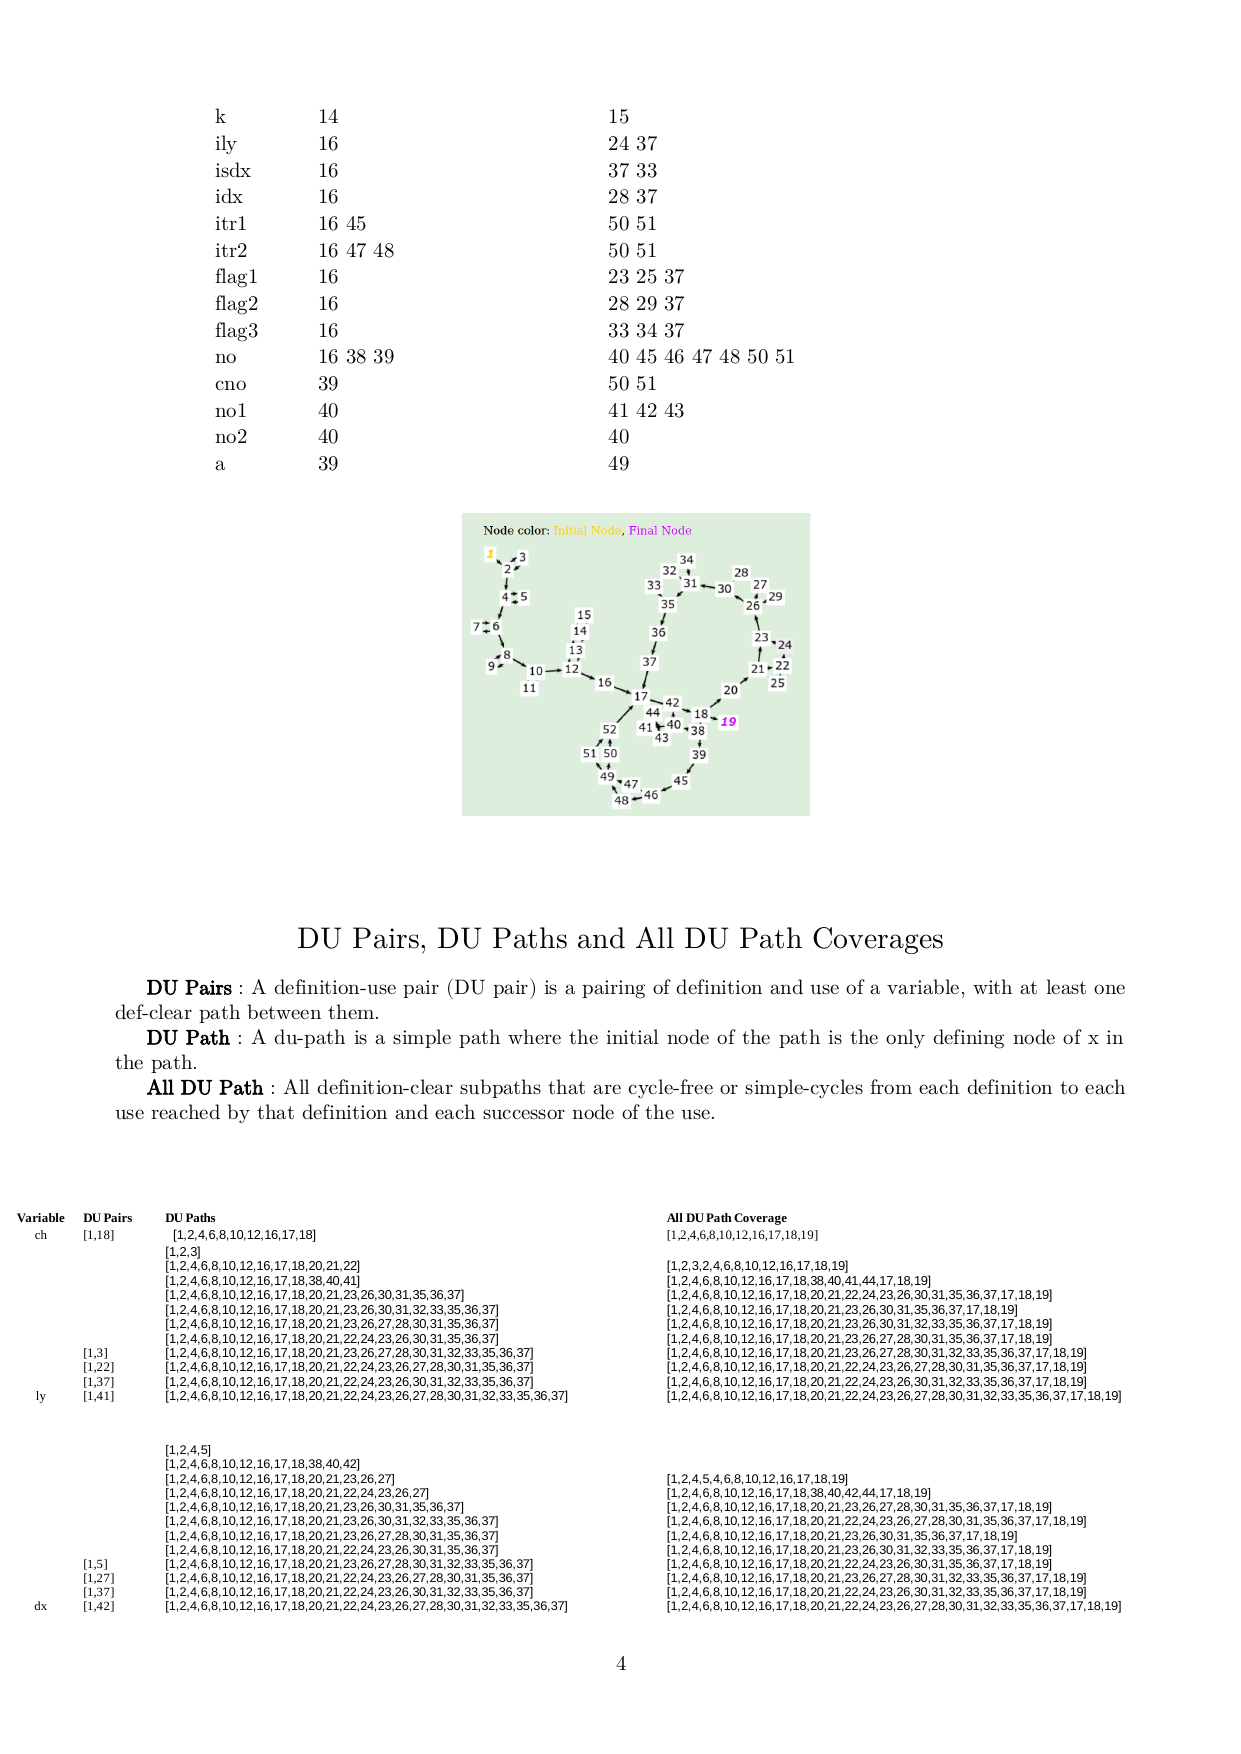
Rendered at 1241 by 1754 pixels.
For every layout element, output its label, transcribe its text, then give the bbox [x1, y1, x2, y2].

table_cell 49 [606, 448, 943, 475]
table_cell a [212, 448, 315, 475]
table_cell k [212, 101, 315, 128]
table_cell ily [212, 128, 315, 155]
text DU Pairs : A definition-use pair (DU pair) is a pairing of definition and use of a variable, with at least one def-clear path between them. [115, 973, 1127, 1023]
table_cell 40 45 46 47 48 50 51 [606, 341, 943, 368]
table_cell 50 51 [606, 368, 943, 395]
table_cell 23 25 37 [606, 261, 943, 288]
table_cell no [212, 341, 315, 368]
table_cell 28 29 37 [606, 288, 943, 315]
table_cell 16 45 [315, 208, 606, 235]
table_cell 40 [315, 421, 606, 448]
table_cell 15 [606, 101, 943, 128]
text DU Path : A du-path is a simple path where the initial node of the path is the only defining node of x in the path. [115, 1023, 1127, 1073]
table_cell idx [212, 181, 315, 208]
table_cell 41 42 43 [606, 395, 943, 421]
table_cell itr2 [212, 235, 315, 261]
table_cell 37 33 [606, 155, 943, 181]
table_cell 33 34 37 [606, 315, 943, 341]
table_cell 50 51 [606, 235, 943, 261]
table_cell flag2 [212, 288, 315, 315]
table_cell itr1 [212, 208, 315, 235]
table_cell flag1 [212, 261, 315, 288]
table_cell 16 [315, 315, 606, 341]
table_cell 16 38 39 [315, 341, 606, 368]
table_cell cno [212, 368, 315, 395]
table_cell 28 37 [606, 181, 943, 208]
table_cell 40 [315, 395, 606, 421]
table_cell 16 [315, 261, 606, 288]
subtitle DU Pairs, DU Paths and All DU Path Coverages [115, 919, 1127, 954]
table_cell 39 [315, 448, 606, 475]
table_cell 14 [315, 101, 606, 128]
table_cell 16 [315, 155, 606, 181]
table_cell 16 [315, 128, 606, 155]
table_cell 16 [315, 288, 606, 315]
table_cell 40 [606, 421, 943, 448]
table_cell 24 37 [606, 128, 943, 155]
text All DU Path : All definition-clear subpaths that are cycle-free or simple-cycles from each definition to each use reached by that definition and each successor node of the use. [115, 1073, 1127, 1123]
table_cell isdx [212, 155, 315, 181]
table_cell 50 51 [606, 208, 943, 235]
table_cell 16 47 48 [315, 235, 606, 261]
table_cell no1 [212, 395, 315, 421]
picture [461, 513, 811, 816]
table_cell no2 [212, 421, 315, 448]
table_cell flag3 [212, 315, 315, 341]
table_cell 16 [315, 181, 606, 208]
table_cell 39 [315, 368, 606, 395]
